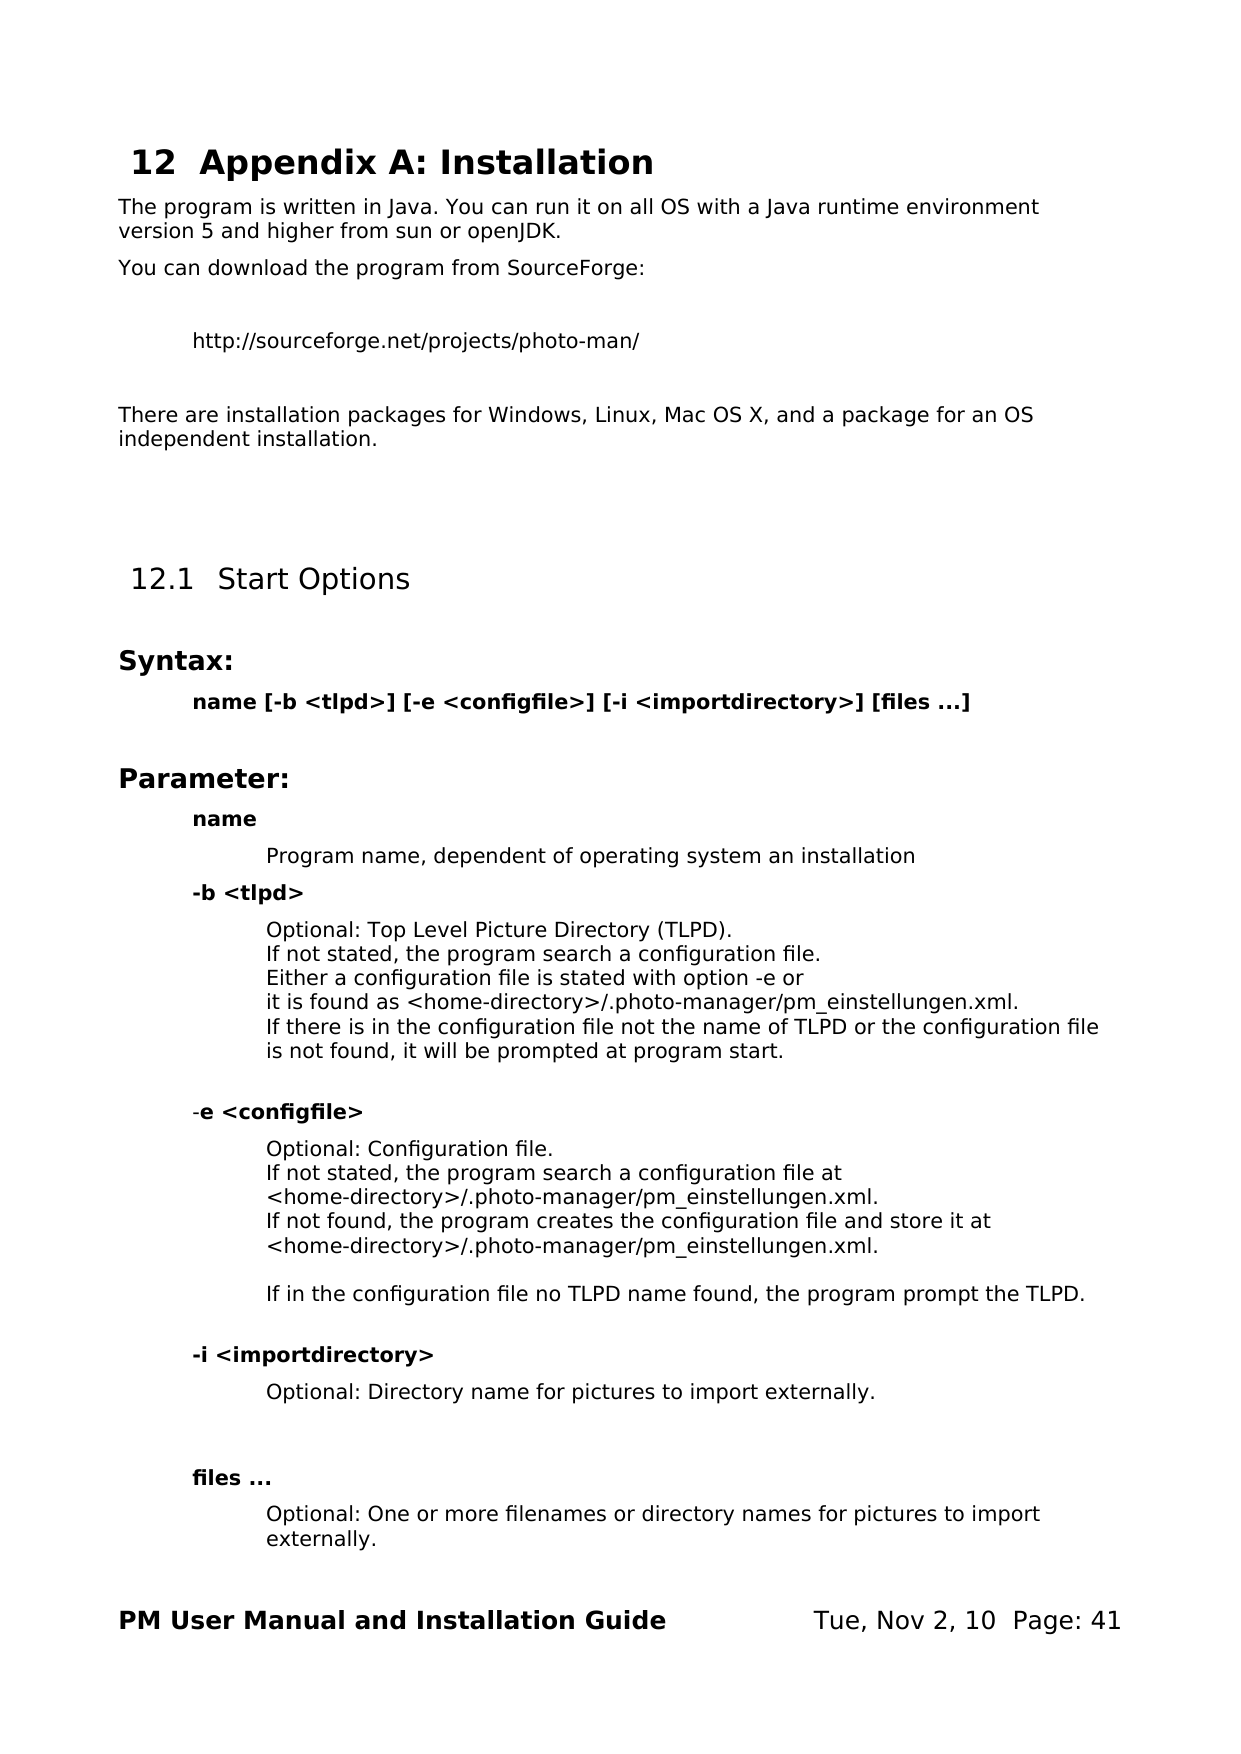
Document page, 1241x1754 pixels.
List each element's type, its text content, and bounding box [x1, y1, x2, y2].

text Syntax: [118, 646, 1122, 677]
text http://sourceforge.net/projects/photo-man/ [118, 329, 1122, 353]
text Optional: One or more filenames or directory names for pictures to import externally. [266, 1502, 1122, 1551]
text Optional: Configuration file. If not stated, the program search a configuration file at <home-directory>/.photo-manager/pm_einstellungen.xml. If not found, the program creates the configuration file and store it at <home-directory>/.photo-manager/pm_einstellungen.xml. If in the configuration file no TLPD name found, the program prompt the TLPD. [266, 1137, 1122, 1331]
text files ... [192, 1466, 1122, 1490]
text Optional: Top Level Picture Directory (TLPD). If not stated, the program search a configuration file. Either a configuration file is stated with option -e or it is found as <home-directory>/.photo-manager/pm_einstellungen.xml. If there is in the configuration file not the name of TLPD or the configuration file is not found, it will be prompted at program start. [266, 918, 1122, 1087]
text name [-b <tlpd>] [-e <configfile>] [-i <importdirectory>] [files ...] [192, 690, 1122, 714]
text Program name, dependent of operating system an installation [266, 844, 1122, 868]
text -b <tlpd> [192, 881, 1122, 905]
text You can download the program from SourceForge: [118, 256, 1122, 280]
text Optional: Directory name for pictures to import externally. [266, 1380, 1122, 1453]
text There are installation packages for Windows, Linux, Mac OS X, and a package for an OS independent installation. [118, 403, 1122, 451]
subtitle Start Options [130, 562, 1122, 596]
text -i <importdirectory> [192, 1343, 1122, 1368]
text The program is written in Java. You can run it on all OS with a Java runtime environment version 5 and higher from sun or openJDK. [118, 195, 1122, 243]
text -e <configfile> [192, 1100, 1122, 1124]
text name [192, 807, 1122, 832]
subtitle Appendix A: Installation [130, 143, 1122, 182]
text Parameter: [118, 763, 1122, 795]
